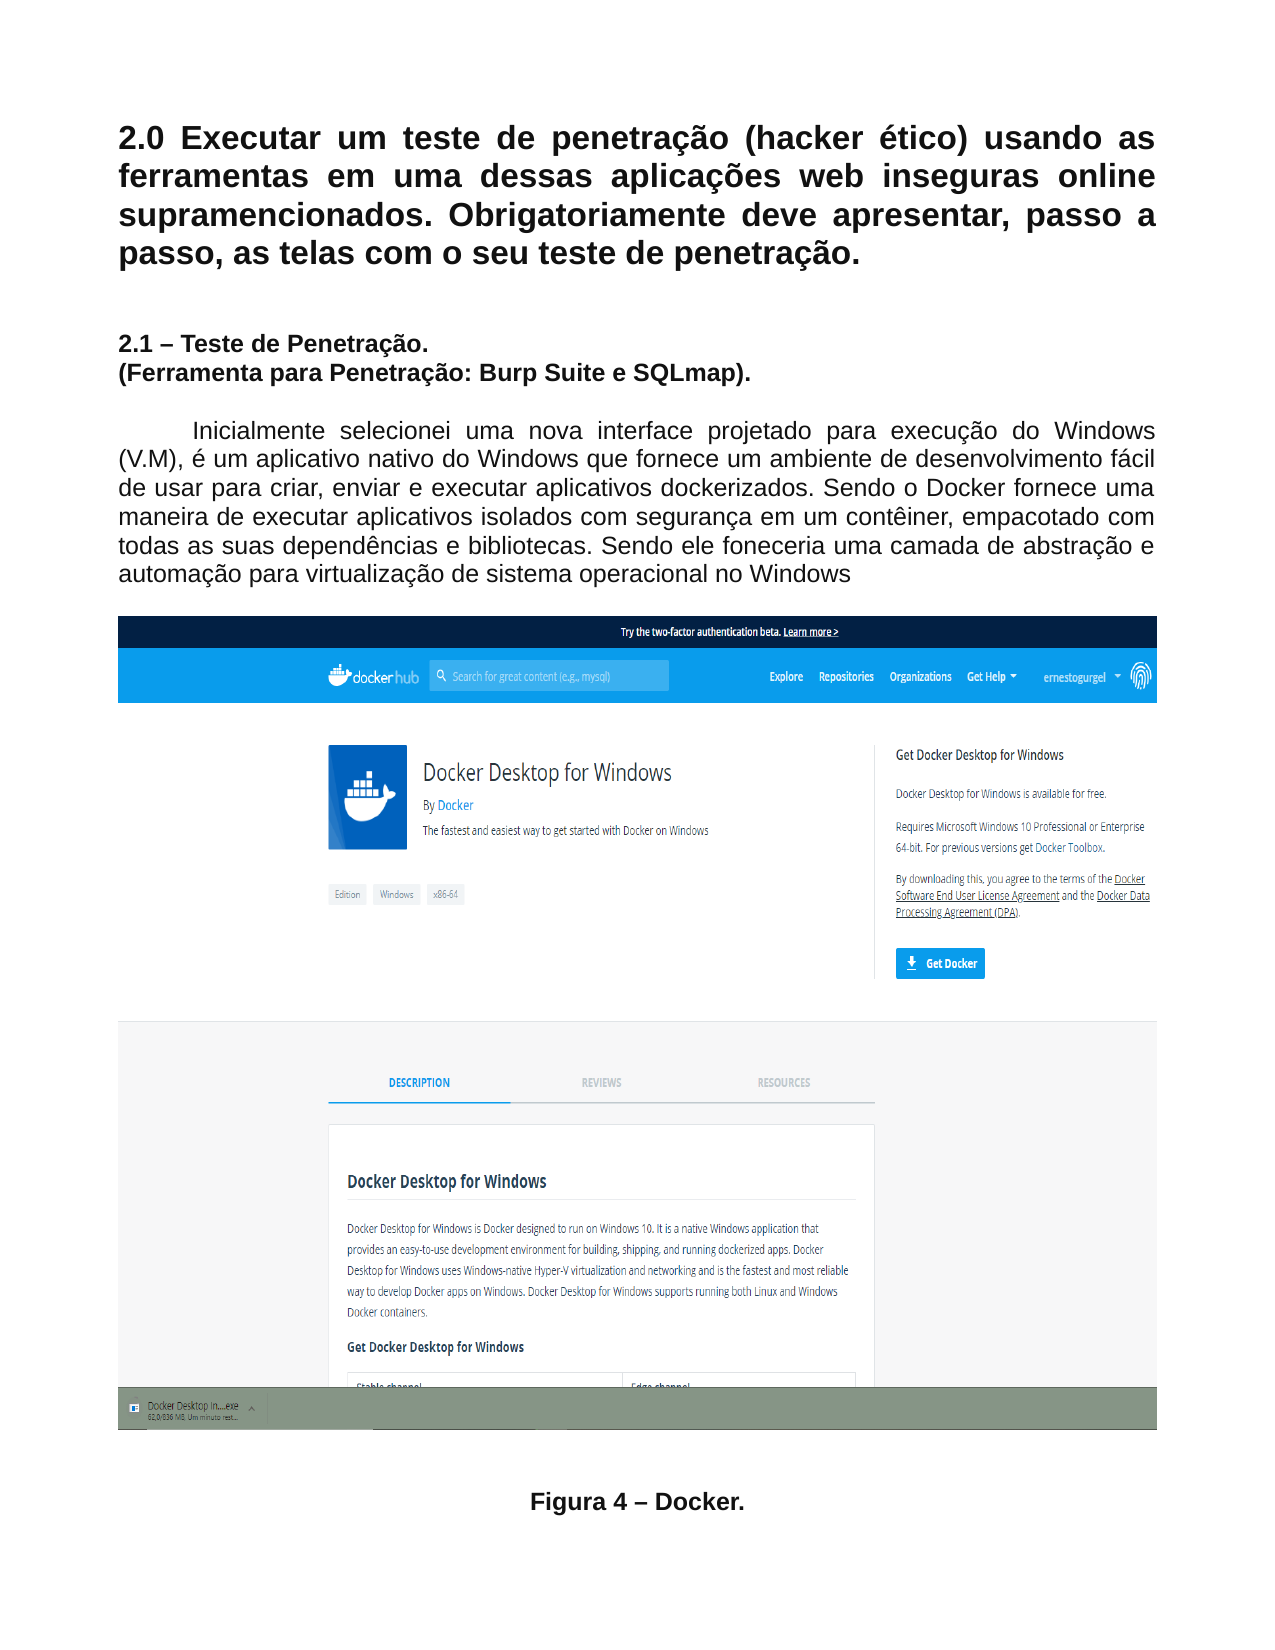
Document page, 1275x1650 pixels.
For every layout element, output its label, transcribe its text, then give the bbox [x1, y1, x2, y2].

text Figura 4 – Docker. [118, 1487, 1157, 1516]
text (Ferramenta para Penetração: Burp Suite e SQLmap). [118, 358, 1157, 387]
picture [118, 616, 1157, 1430]
text 2.0 Executar um teste de penetração (hacker ético) usando as ferramentas em uma dessas aplicações web inseguras online supramencionados. Obrigatoriamente deve apresentar, passo a passo, as telas com o seu teste de penetração. [118, 118, 1157, 272]
text 2.1 – Teste de Penetração. [118, 329, 1157, 358]
text Inicialmente selecionei uma nova interface projetado para execução do Windows (V.M), é um aplicativo nativo do Windows que fornece um ambiente de desenvolvimento fácil de usar para criar, enviar e executar aplicativos dockerizados. Sendo o Docker fornece uma maneira de executar aplicativos isolados com segurança em um contêiner, empacotado com todas as suas dependências e bibliotecas. Sendo ele foneceria uma camada de abstração e automação para virtualização de sistema operacional no Windows [118, 416, 1157, 588]
